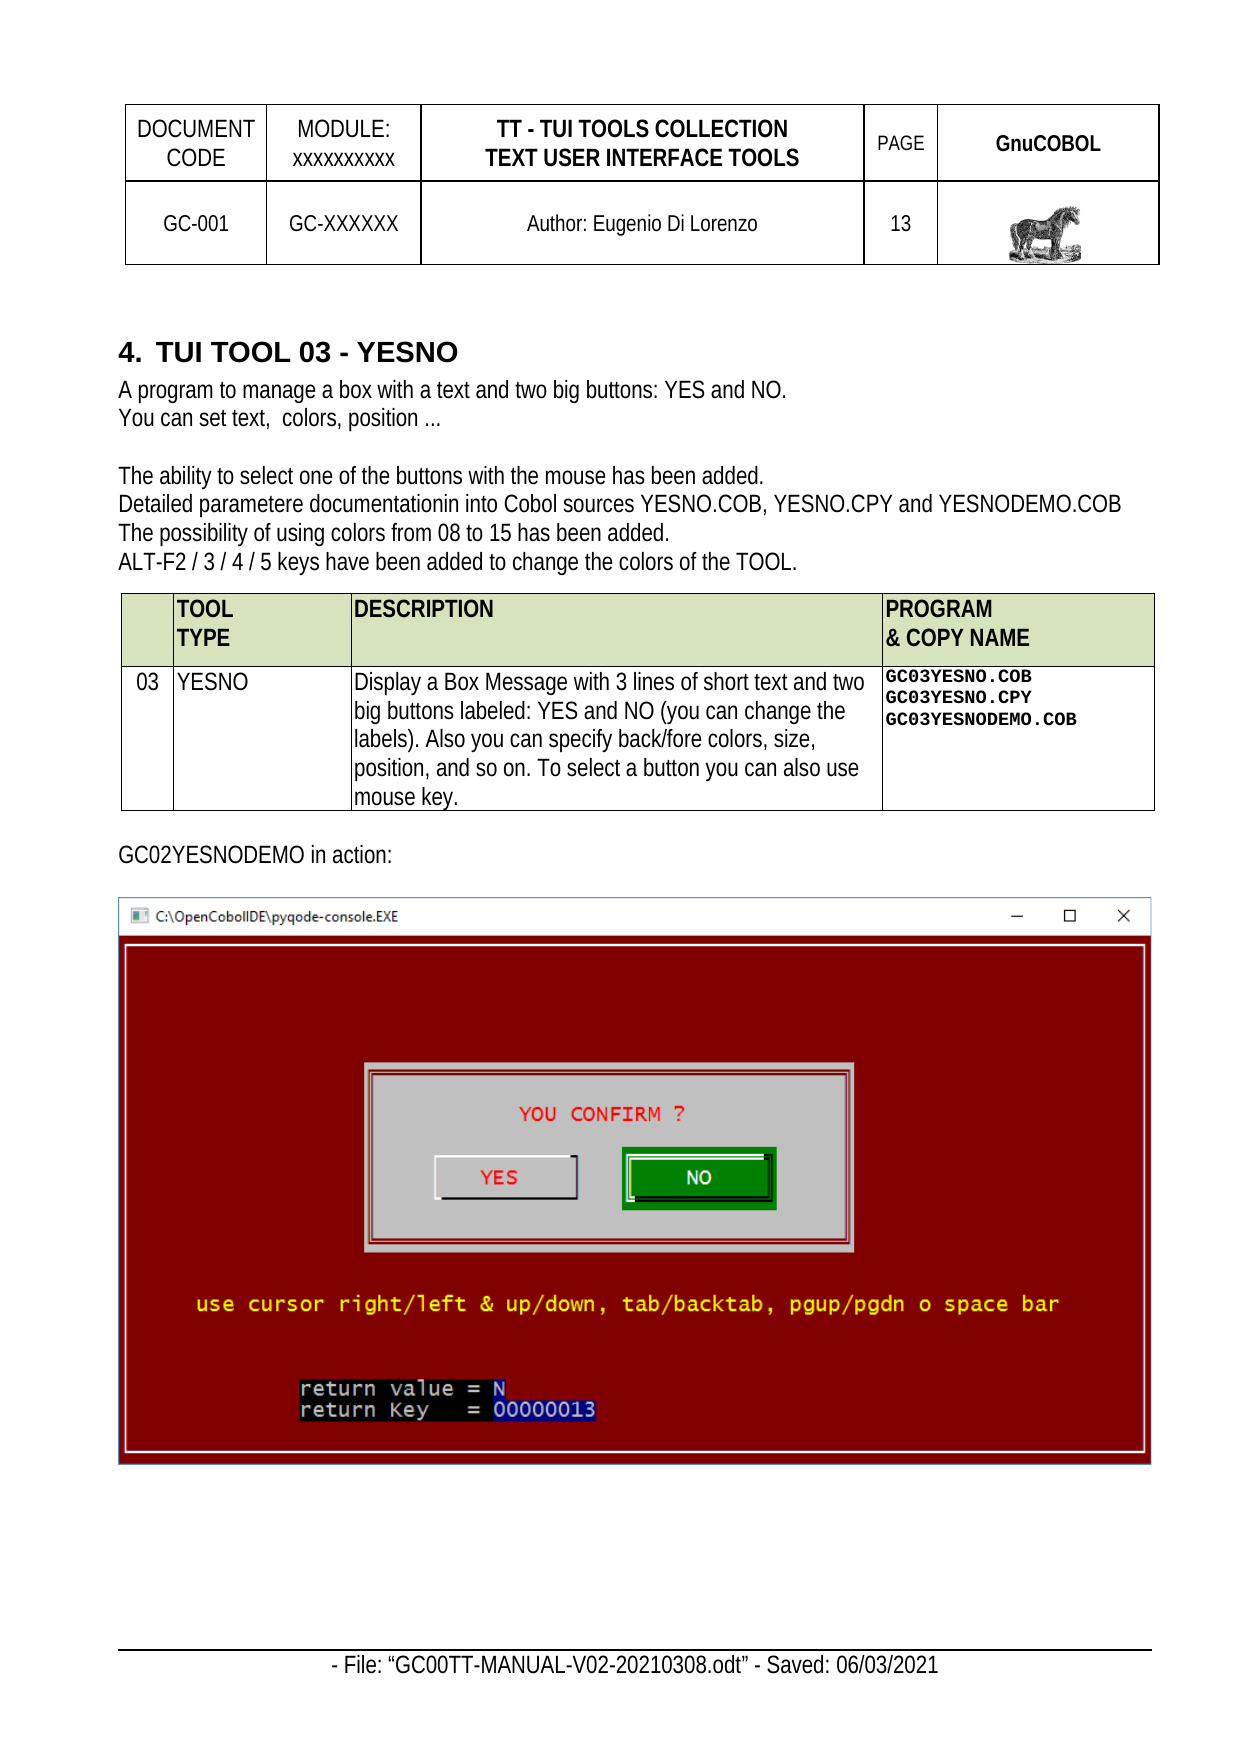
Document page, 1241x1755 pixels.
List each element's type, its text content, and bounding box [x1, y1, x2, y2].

text Detailed parametere documentationin into Cobol sources YESNO.COB, YESNO.CPY and YESNODEMO.COB The possibility of using colors from 08 to 15 has been added. ALT-F2 / 3 / 4 / 5 keys have been added to change the colors of the TOOL. [118, 489, 1152, 575]
table_header PROGRAM & COPY NAME [883, 594, 1154, 666]
table_cell YESNO [174, 667, 351, 810]
table_header [122, 594, 173, 666]
table_cell 03 [122, 667, 173, 810]
table_cell GC03YESNO.COB GC03YESNO.CPY GC03YESNODEMO.COB [883, 667, 1154, 810]
table_header DESCRIPTION [352, 594, 882, 666]
text The ability to select one of the buttons with the mouse has been added. [118, 461, 1152, 489]
text GC02YESNODEMO in action: [118, 840, 1152, 869]
table_header TOOL TYPE [174, 594, 351, 666]
table_cell Display a Box Message with 3 lines of short text and two big buttons labeled: YES and NO (you can change the labels). Also you can specify back/fore colors, size, position, and so on. To select a button you can also use mouse key. [352, 667, 882, 810]
text A program to manage a box with a text and two big buttons: YES and NO. You can set text, colors, position ... [118, 375, 1152, 461]
subtitle TUI TOOL 03 - YESNO [118, 335, 1152, 368]
